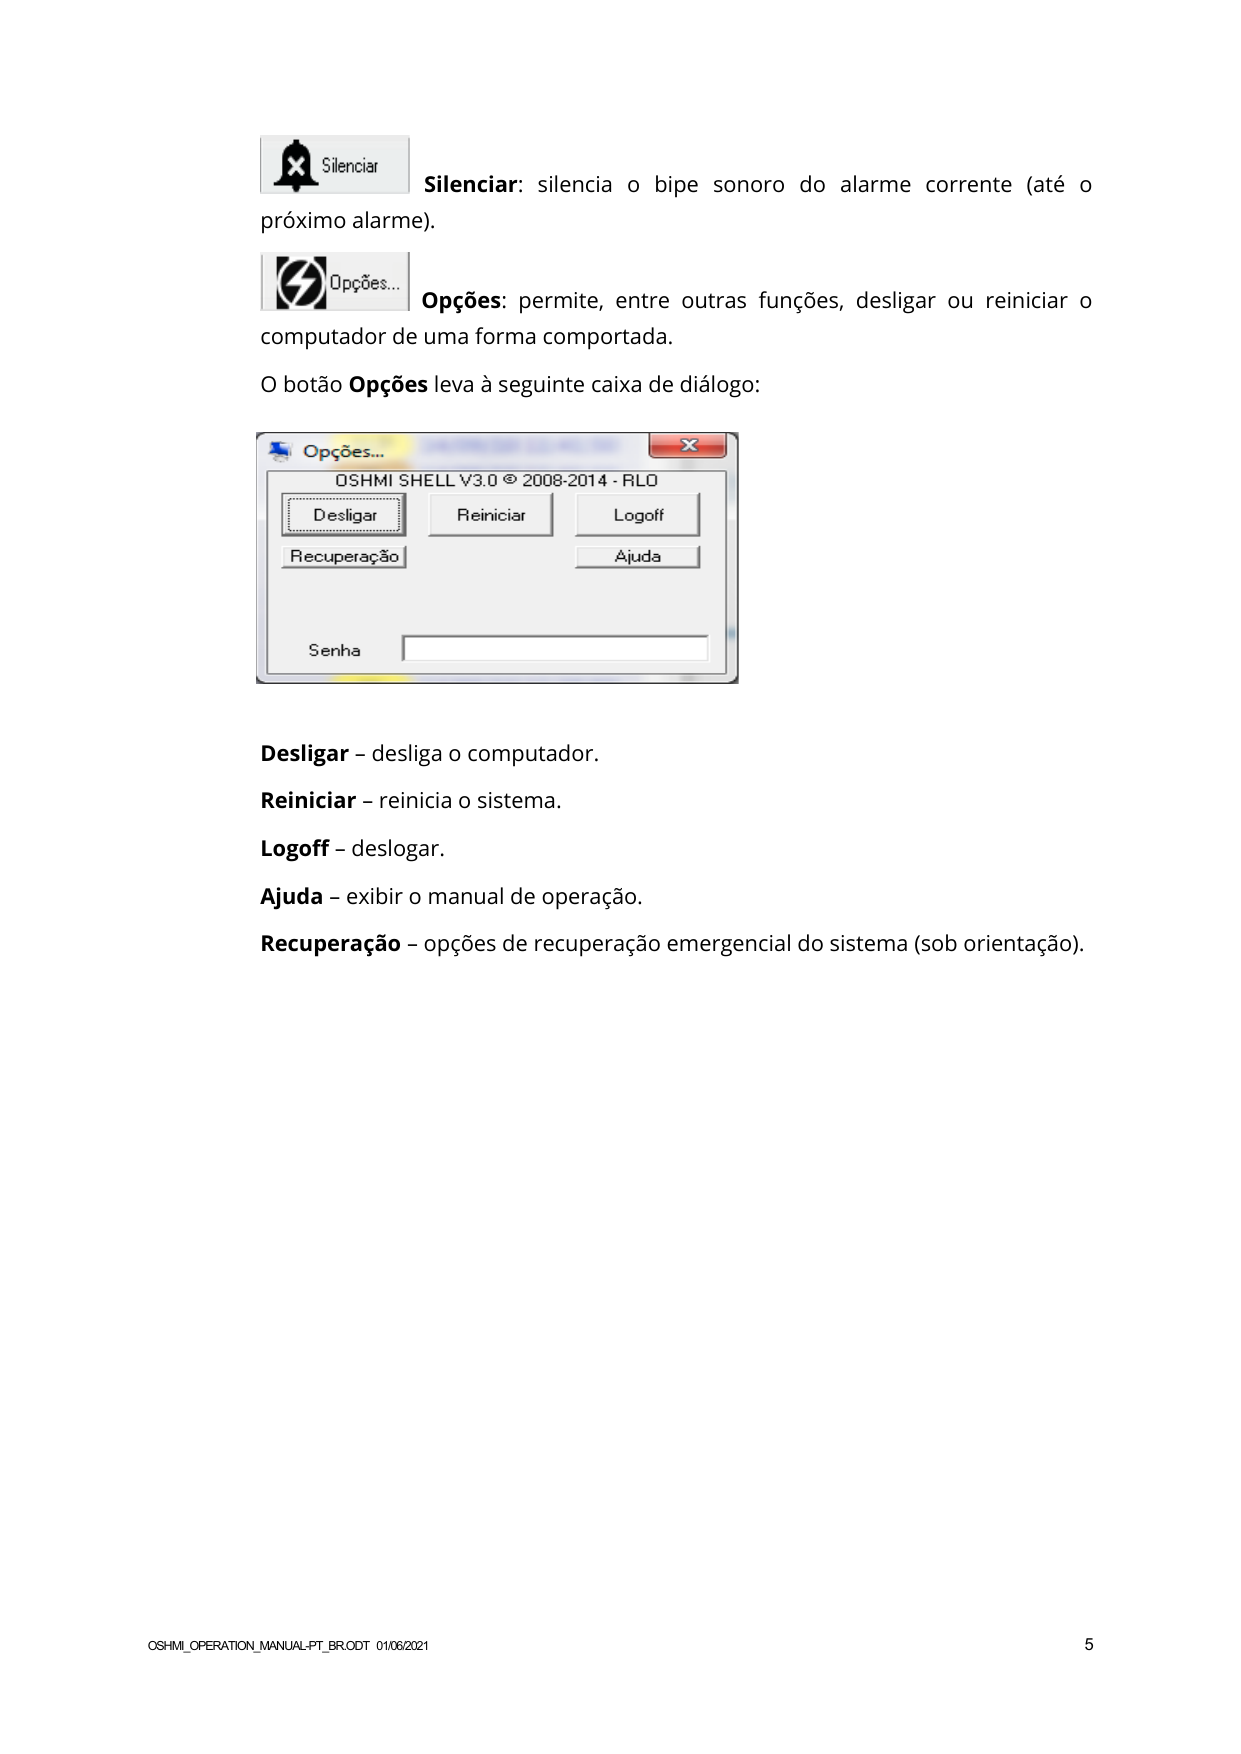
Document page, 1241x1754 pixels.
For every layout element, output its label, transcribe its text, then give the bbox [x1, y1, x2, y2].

text Logoff – deslogar. [260, 833, 1093, 863]
text O botão Opções leva à seguinte caixa de diálogo: [260, 369, 1093, 399]
picture [256, 432, 739, 684]
picture [260, 252, 410, 311]
text Recuperação – opções de recuperação emergencial do sistema (sob orientação). [148, 928, 1093, 994]
text Silenciar: silencia o bipe sonoro do alarme corrente (até o próximo alarme). [260, 136, 1093, 234]
text Opções: permite, entre outras funções, desligar ou reiniciar o computador de uma forma comportada. [260, 252, 1093, 351]
text Reiniciar – reinicia o sistema. [260, 785, 1093, 815]
text Desligar – desliga o computador. [260, 737, 1093, 767]
picture [260, 135, 410, 194]
text Ajuda – exibir o manual de operação. [260, 881, 1093, 910]
